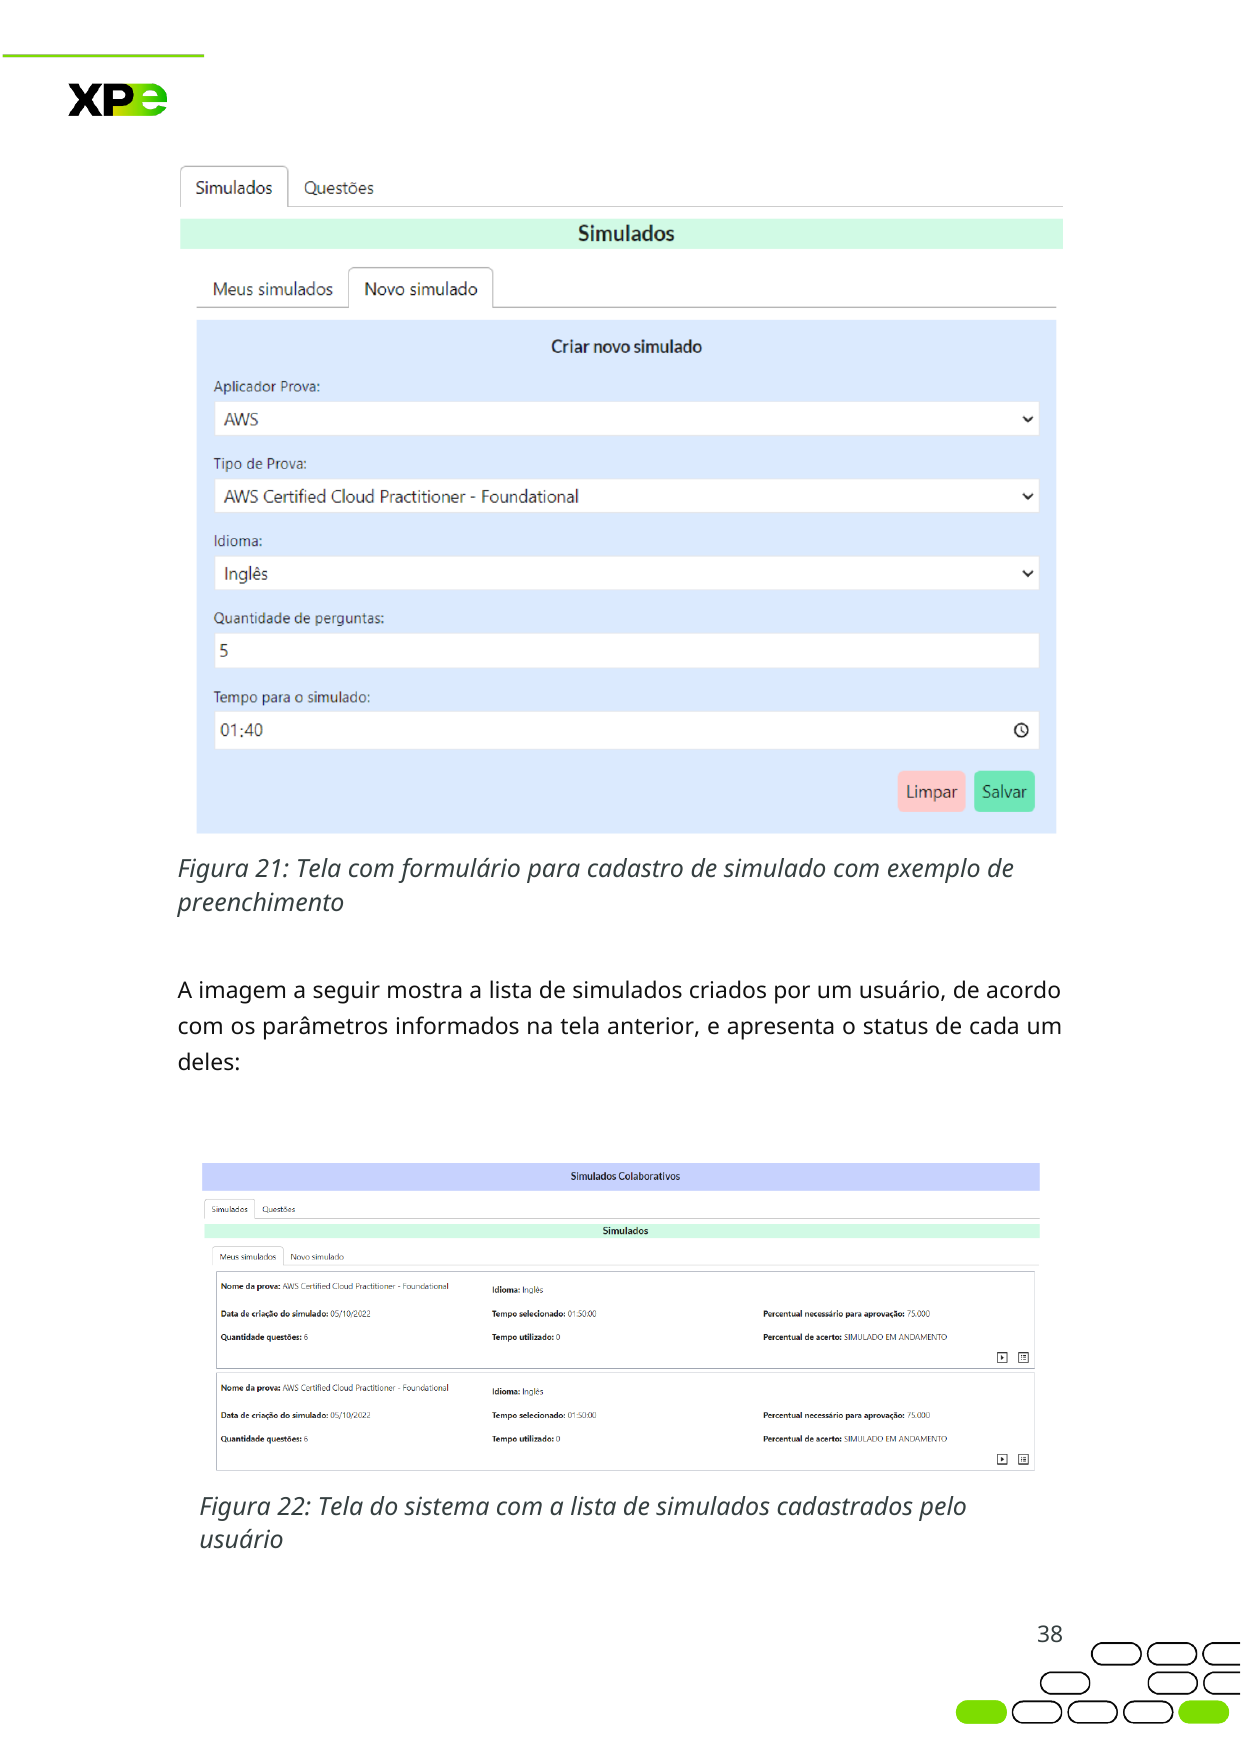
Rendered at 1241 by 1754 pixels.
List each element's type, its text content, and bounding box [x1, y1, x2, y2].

text A imagem a seguir mostra a lista de simulados criados por um usuário, de acordo com os parâmetros informados na tela anterior, e apresenta o status de cada um deles: [177, 974, 1063, 1077]
picture [177, 160, 1063, 839]
text Figura 21: Tela com formulário para cadastro de simulado com exemplo de preenchimento [177, 839, 1063, 919]
picture [955, 1642, 1241, 1724]
picture [2, 51, 205, 148]
text Figura 22: Tela do sistema com a lista de simulados cadastrados pelo usuário [199, 1476, 1041, 1556]
picture [199, 1159, 1042, 1476]
